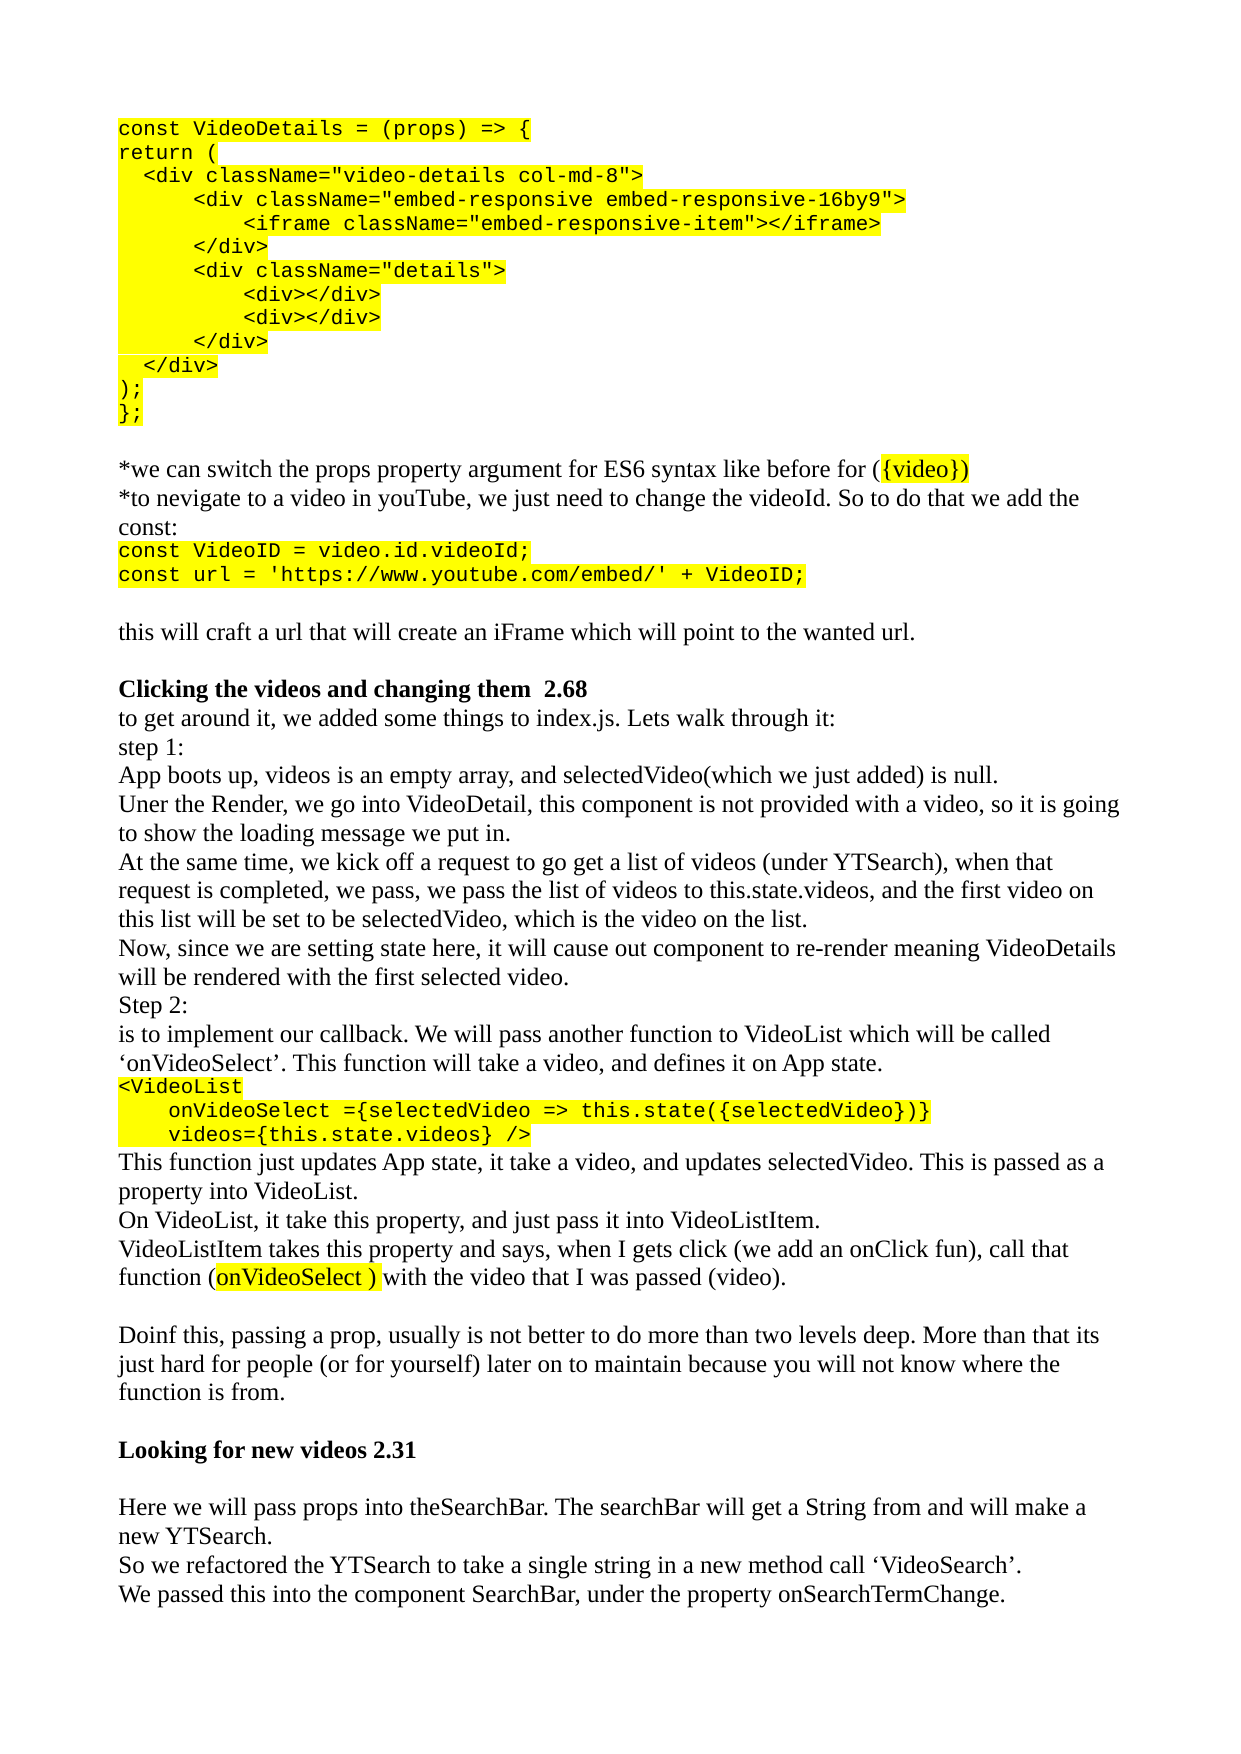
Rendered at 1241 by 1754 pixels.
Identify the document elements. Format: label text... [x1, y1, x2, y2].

text <div className="embed-responsive embed-responsive-16by9"> [118, 189, 1122, 213]
text const VideoID = video.id.videoId; [118, 541, 1122, 564]
text videos={this.state.videos} /> [118, 1124, 1122, 1147]
text return ( [118, 142, 1122, 165]
text <div></div> [118, 307, 1122, 331]
text We passed this into the component SearchBar, under the property onSearchTermChange. [118, 1579, 1122, 1607]
text ); [118, 378, 1122, 402]
text So we refactored the YTSearch to take a single string in a new method call ‘VideoSearch’. [118, 1550, 1122, 1579]
text Looking for new videos 2.31 [118, 1435, 1122, 1464]
text Clicking the videos and changing them 2.68 [118, 674, 1122, 703]
text }; [118, 402, 1122, 426]
text *we can switch the props property argument for ES6 syntax like before for ({video}) [118, 454, 1122, 483]
text </div> [118, 236, 1122, 260]
text </div> [118, 331, 1122, 354]
text <iframe className="embed-responsive-item"></iframe> [118, 213, 1122, 236]
text const VideoDetails = (props) => { [118, 118, 1122, 142]
text <VideoList [118, 1077, 1122, 1100]
text Step 2: [118, 990, 1122, 1019]
text This function just updates App state, it take a video, and updates selectedVideo. This is passed as a property into VideoList. [118, 1147, 1122, 1205]
text </div> [118, 354, 1122, 378]
text Now, since we are setting state here, it will cause out component to re-render meaning VideoDetails will be rendered with the first selected video. [118, 933, 1122, 990]
text At the same time, we kick off a request to go get a list of videos (under YTSearch), when that request is completed, we pass, we pass the list of videos to this.state.videos, and the first video on this list will be set to be selectedVideo, which is the video on the list. [118, 847, 1122, 933]
text On VideoList, it take this property, and just pass it into VideoListItem. [118, 1205, 1122, 1234]
text <div className="video-details col-md-8"> [118, 165, 1122, 189]
text Uner the Render, we go into VideoDetail, this component is not provided with a video, so it is going to show the loading message we put in. [118, 789, 1122, 847]
text App boots up, videos is an empty array, and selectedVideo(which we just added) is null. [118, 760, 1122, 789]
text this will craft a url that will create an iFrame which will point to the wanted url. [118, 617, 1122, 645]
text onVideoSelect ={selectedVideo => this.state({selectedVideo})} [118, 1100, 1122, 1124]
text step 1: [118, 732, 1122, 760]
text <div></div> [118, 284, 1122, 307]
text VideoListItem takes this property and says, when I gets click (we add an onClick fun), call that function (onVideoSelect ) with the video that I was passed (video). [118, 1234, 1122, 1291]
text <div className="details"> [118, 260, 1122, 284]
text Doinf this, passing a prop, usually is not better to do more than two levels deep. More than that its just hard for people (or for yourself) later on to maintain because you will not know where the function is from. [118, 1320, 1122, 1406]
text is to implement our callback. We will pass another function to VideoList which will be called ‘onVideoSelect’. This function will take a video, and defines it on App state. [118, 1019, 1122, 1077]
text const url = 'https://www.youtube.com/embed/' + VideoID; [118, 564, 1122, 588]
text Here we will pass props into theSearchBar. The searchBar will get a String from and will make a new YTSearch. [118, 1492, 1122, 1550]
text to get around it, we added some things to index.js. Lets walk through it: [118, 703, 1122, 732]
text *to nevigate to a video in youTube, we just need to change the videoId. So to do that we add the const: [118, 483, 1122, 541]
